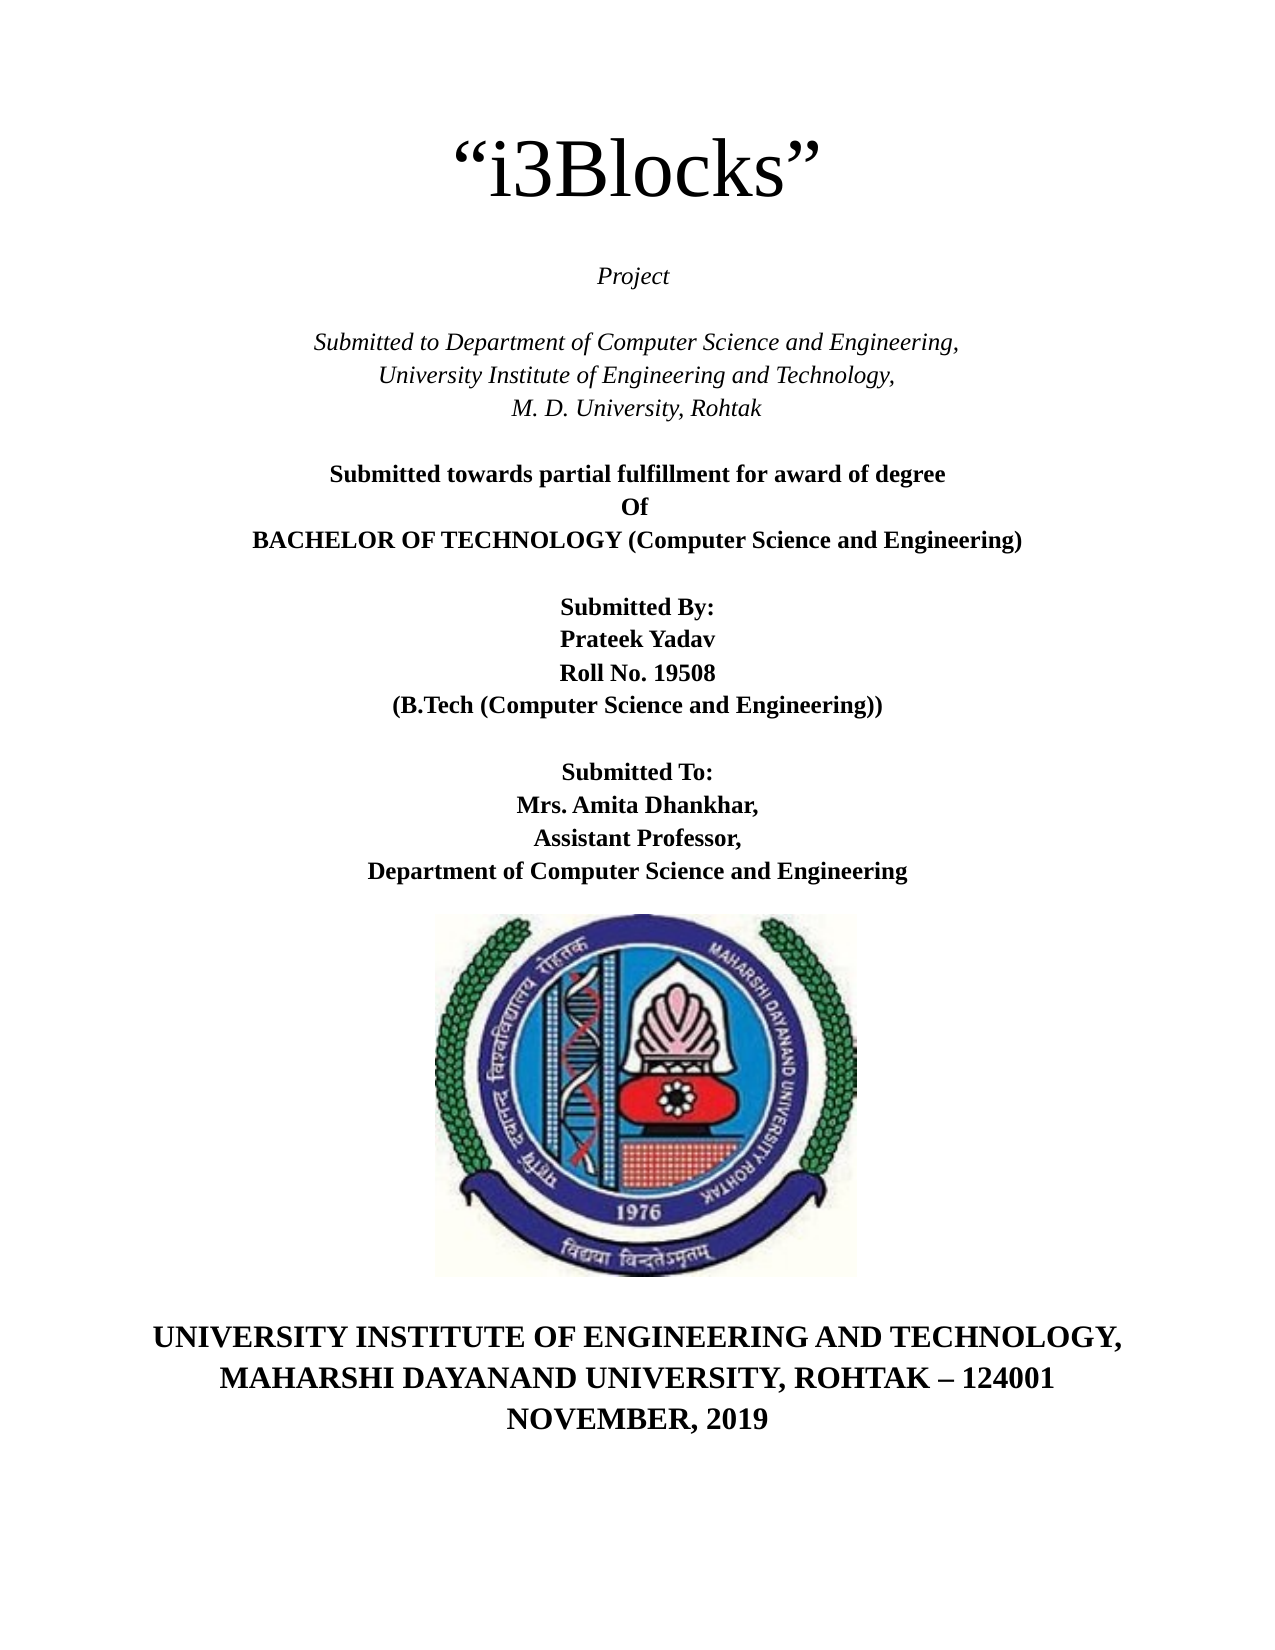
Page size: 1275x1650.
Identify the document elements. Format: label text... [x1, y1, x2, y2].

text Roll No. 19508 [118, 658, 1157, 686]
text Prateek Yadav [118, 624, 1157, 653]
text BACHELOR OF TECHNOLOGY (Computer Science and Engineering) [118, 526, 1157, 554]
text Department of Computer Science and Engineering [118, 856, 1157, 884]
text Submitted To: [118, 757, 1157, 785]
text “i3Blocks” [118, 118, 1157, 214]
text Submitted to Department of Computer Science and Engineering, [118, 327, 1157, 356]
text (B.Tech (Computer Science and Engineering)) [118, 691, 1157, 719]
text Assistant Professor, [118, 823, 1157, 851]
text M. D. University, Rohtak [118, 393, 1157, 422]
text Of [118, 492, 1157, 521]
picture [435, 914, 857, 1277]
text Project [118, 261, 1157, 290]
text Submitted By: [118, 592, 1157, 620]
text NOVEMBER, 2019 [118, 1401, 1157, 1436]
text MAHARSHI DAYANAND UNIVERSITY, ROHTAK – 124001 [118, 1359, 1157, 1395]
text UNIVERSITY INSTITUTE OF ENGINEERING AND TECHNOLOGY, [118, 1318, 1157, 1354]
text Submitted towards partial fulfillment for award of degree [118, 459, 1157, 488]
text Mrs. Amita Dhankhar, [118, 790, 1157, 818]
text University Institute of Engineering and Technology, [118, 360, 1157, 389]
